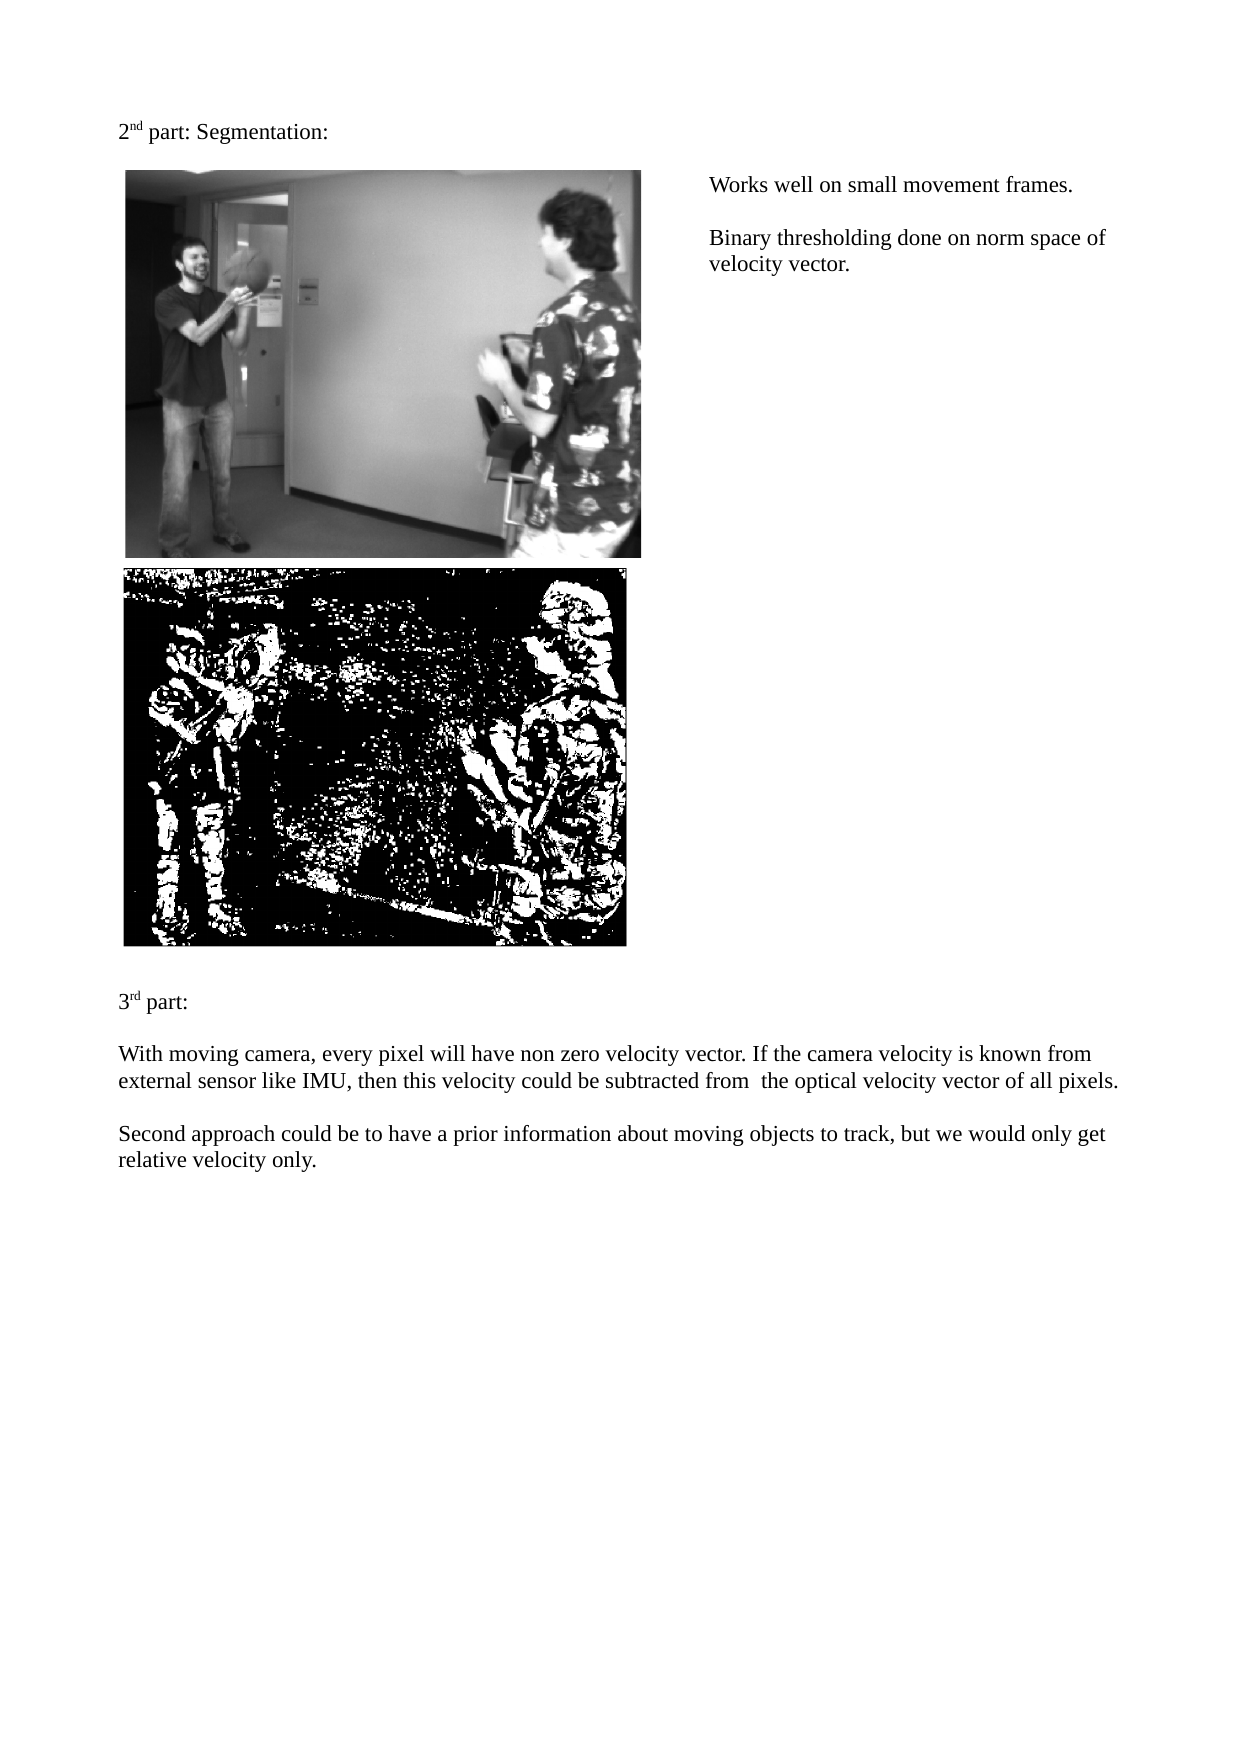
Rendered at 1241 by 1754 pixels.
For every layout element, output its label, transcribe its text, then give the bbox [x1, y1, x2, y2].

picture [125, 170, 642, 558]
text velocity vector. [642, 250, 1122, 276]
picture [123, 567, 628, 947]
text 3rd part: [118, 988, 1122, 1014]
text 2nd part: Segmentation: [118, 118, 1122, 144]
text Binary thresholding done on norm space of [642, 223, 1122, 250]
text Second approach could be to have a prior information about moving objects to track, but we would only get relative velocity only. [118, 1119, 1122, 1172]
text With moving camera, every pixel will have non zero velocity vector. If the camera velocity is known from external sensor like IMU, then this velocity could be subtracted from the optical velocity vector of all pixels. [118, 1041, 1122, 1093]
text Works well on small movement frames. [642, 171, 1122, 197]
